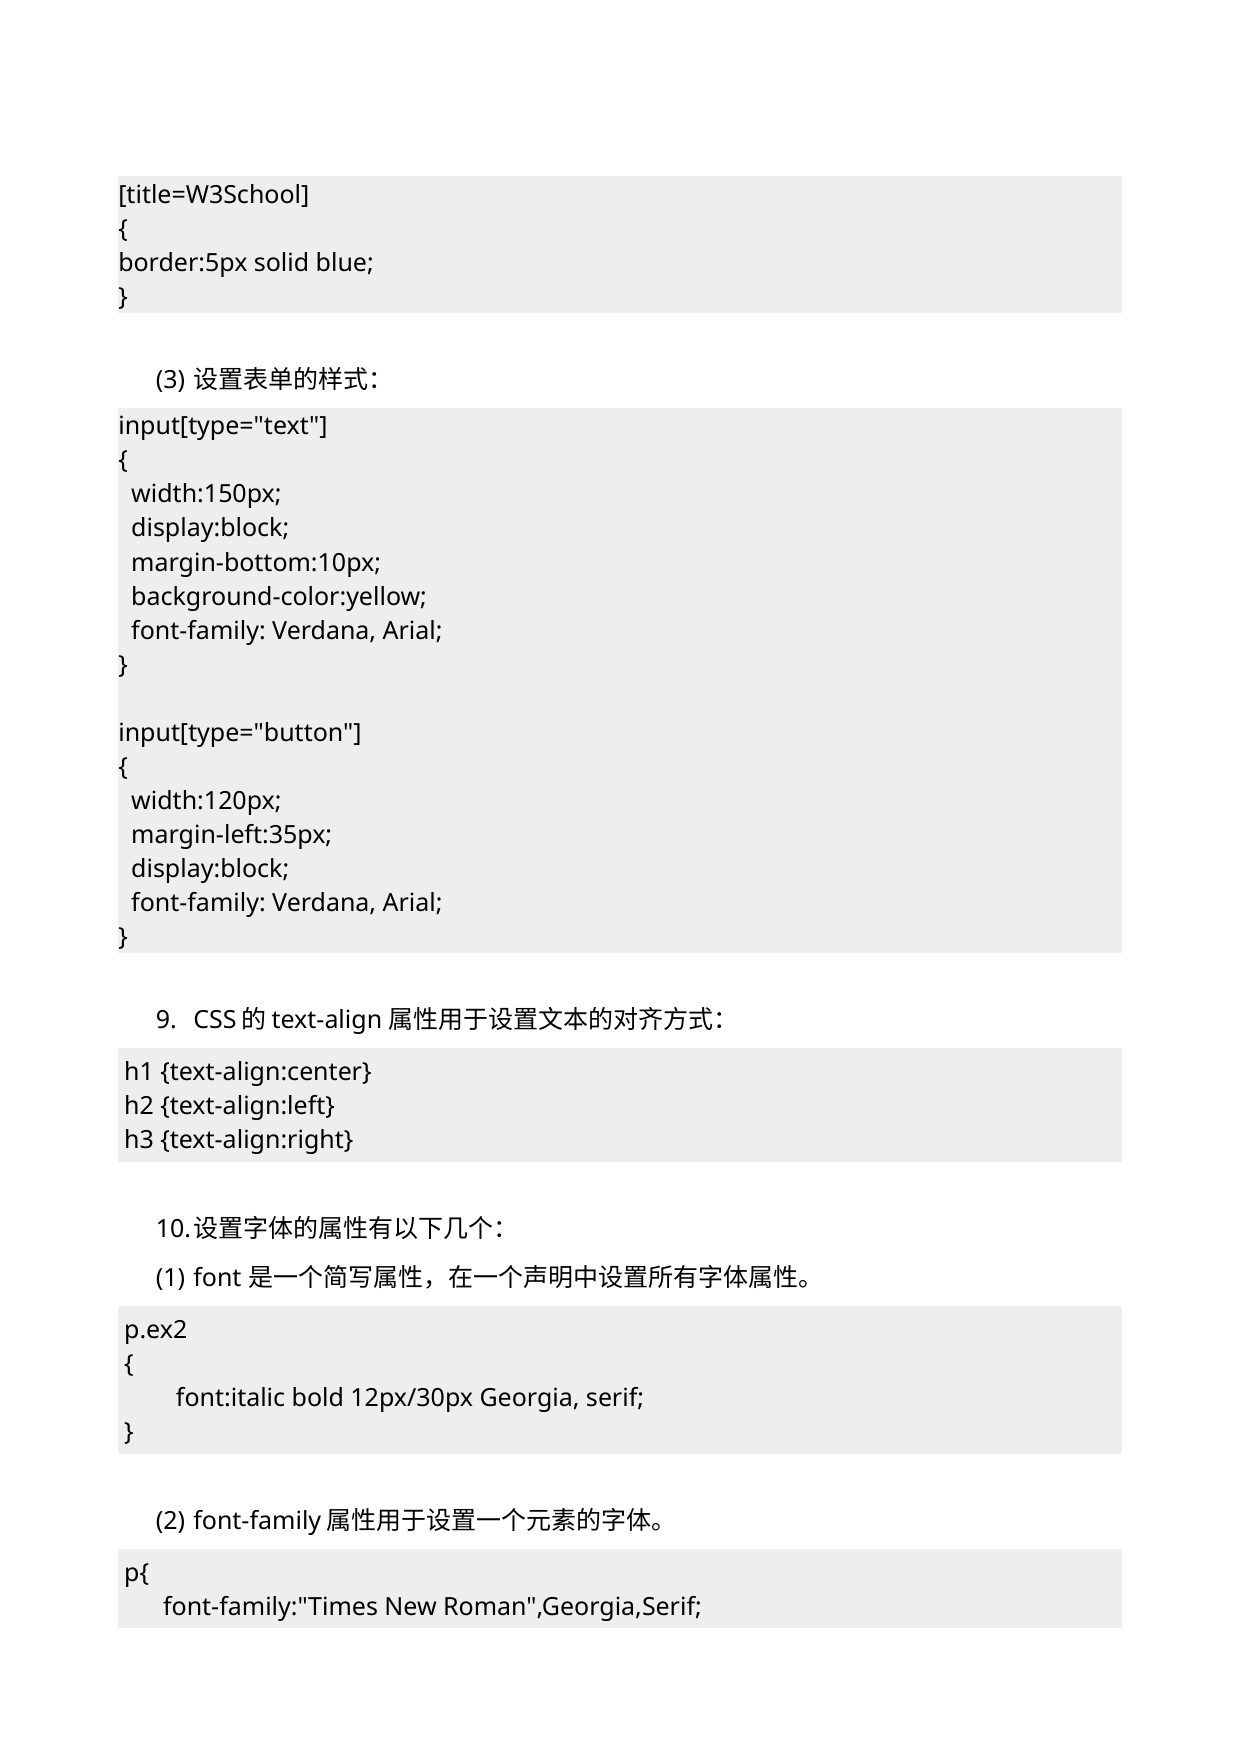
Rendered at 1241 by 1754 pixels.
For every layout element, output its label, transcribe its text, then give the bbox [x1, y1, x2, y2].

table_header p.ex2 { font:italic bold 12px/30px Georgia, serif; } [118, 1306, 1122, 1454]
list CSS的text-align 属性用于设置文本的对齐方式： [156, 999, 1122, 1036]
table_header h1 {text-align:center} h2 {text-align:left} h3 {text-align:right} [118, 1048, 1122, 1162]
table_header [title=W3School] { border:5px solid blue; } [118, 176, 1122, 313]
table_header input[type="text"] { width:150px; display:block; margin-bottom:10px; background-color:yellow; font-family: Verdana, Arial; } input[type="button"] { width:120px; margin-left:35px; display:block; font-family: Verdana, Arial; } [118, 408, 1122, 953]
list font 是一个简写属性，在一个声明中设置所有字体属性。 [156, 1257, 1122, 1293]
table_header p{ font-family:"Times New Roman",Georgia,Serif; [118, 1549, 1122, 1628]
list 设置字体的属性有以下几个： [156, 1208, 1122, 1245]
list font-family属性用于设置一个元素的字体。 [156, 1500, 1122, 1536]
list 设置表单的样式： [156, 359, 1122, 395]
